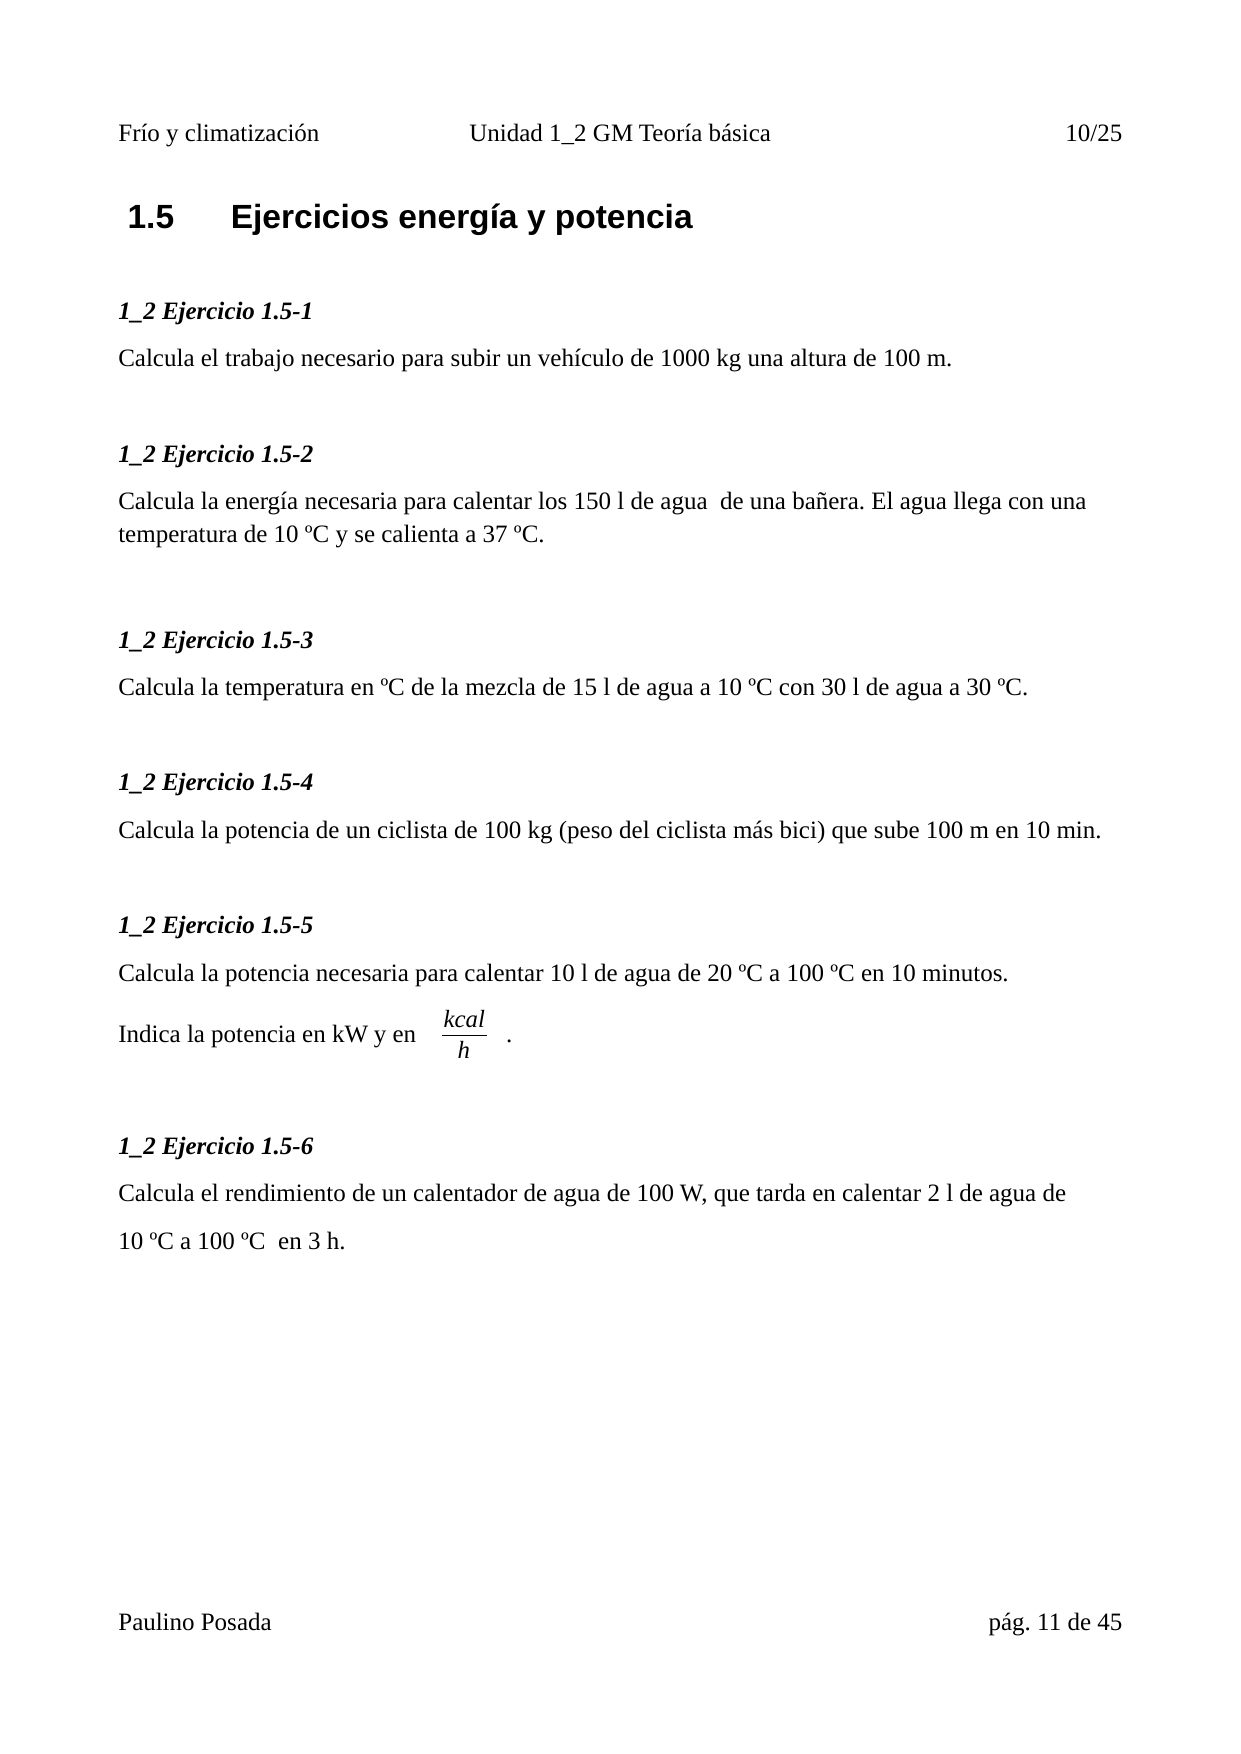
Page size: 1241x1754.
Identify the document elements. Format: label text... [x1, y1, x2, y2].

text Calcula el rendimiento de un calentador de agua de 100 W, que tarda en calentar 2 l de agua de [118, 1178, 1122, 1207]
text 1_2 Ejercicio 1.5-3 [118, 625, 1122, 653]
text 1_2 Ejercicio 1.5-5 [118, 910, 1122, 939]
text 1_2 Ejercicio 1.5-4 [118, 767, 1122, 796]
text 1_2 Ejercicio 1.5-6 [118, 1131, 1122, 1160]
text Calcula el trabajo necesario para subir un vehículo de 1000 kg una altura de 100 m. [118, 343, 1122, 372]
text Calcula la temperatura en ºC de la mezcla de 15 l de agua a 10 ºC con 30 l de agua a 30 ºC. [118, 672, 1122, 701]
text Calcula la energía necesaria para calentar los 150 l de agua de una bañera. El agua llega con una temperatura de 10 ºC y se calienta a 37 ºC. [118, 486, 1122, 548]
text 10 ºC a 100 ºC en 3 h. [118, 1226, 1122, 1255]
text 1_2 Ejercicio 1.5-2 [118, 439, 1122, 467]
text 1_2 Ejercicio 1.5-1 [118, 296, 1122, 325]
text Calcula la potencia de un ciclista de 100 kg (peso del ciclista más bici) que sube 100 m en 10 min. [118, 815, 1122, 844]
subtitle Ejercicios energía y potencia [118, 197, 1122, 236]
text Indica la potencia en kW y en . [118, 1006, 1122, 1064]
text Calcula la potencia necesaria para calentar 10 l de agua de 20 ºC a 100 ºC en 10 minutos. [118, 958, 1122, 987]
